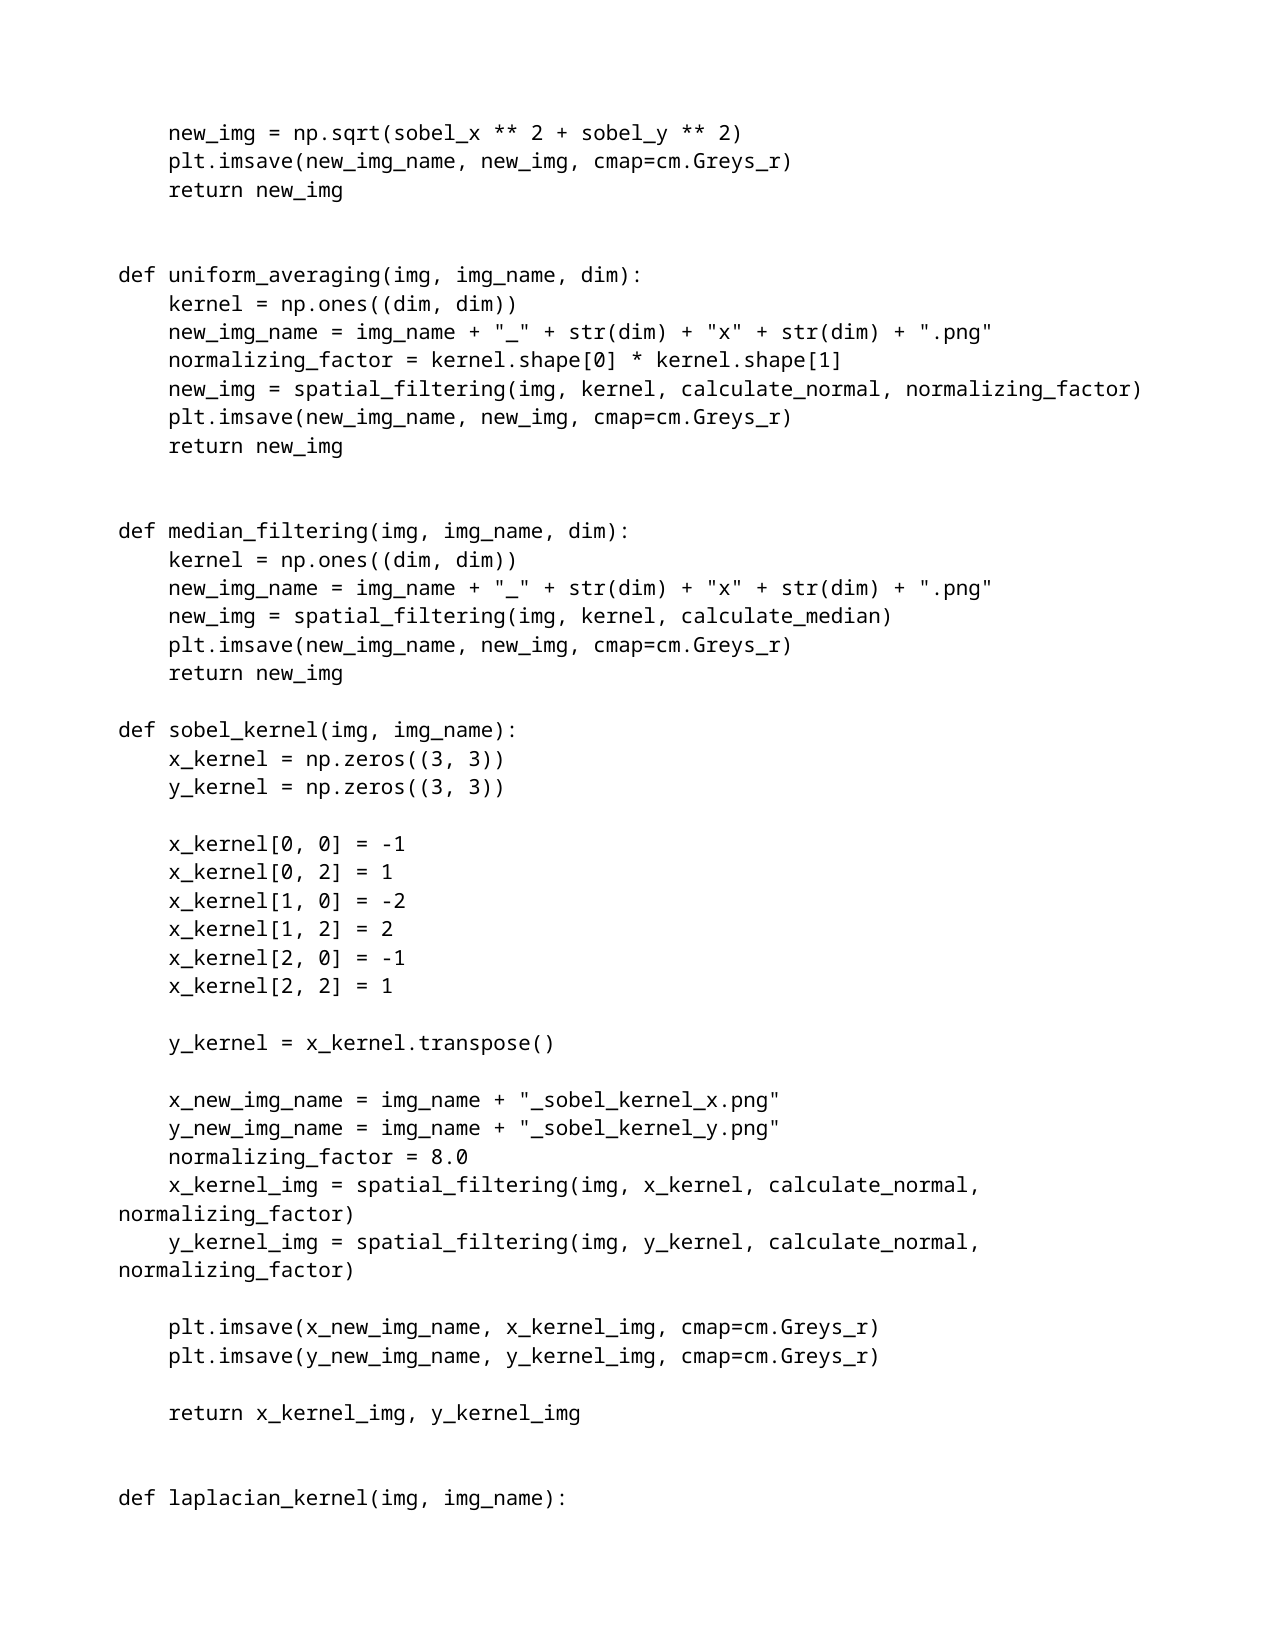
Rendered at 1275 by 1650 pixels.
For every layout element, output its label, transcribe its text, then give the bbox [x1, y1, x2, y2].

text plt.imsave(y_new_img_name, y_kernel_img, cmap=cm.Greys_r) [118, 1341, 1157, 1369]
text y_kernel = np.zeros((3, 3)) [118, 772, 1157, 801]
text def uniform_averaging(img, img_name, dim): [118, 260, 1157, 289]
text x_kernel = np.zeros((3, 3)) [118, 744, 1157, 772]
text x_kernel[1, 0] = -2 [118, 886, 1157, 914]
text return new_img [118, 431, 1157, 459]
text plt.imsave(x_new_img_name, x_kernel_img, cmap=cm.Greys_r) [118, 1312, 1157, 1341]
text kernel = np.ones((dim, dim)) [118, 289, 1157, 317]
text kernel = np.ones((dim, dim)) [118, 545, 1157, 573]
text def median_filtering(img, img_name, dim): [118, 516, 1157, 545]
text x_kernel[1, 2] = 2 [118, 914, 1157, 943]
text normalizing_factor = kernel.shape[0] * kernel.shape[1] [118, 346, 1157, 374]
text x_new_img_name = img_name + "_sobel_kernel_x.png" [118, 1085, 1157, 1113]
text new_img = spatial_filtering(img, kernel, calculate_median) [118, 602, 1157, 630]
text return new_img [118, 175, 1157, 203]
text return x_kernel_img, y_kernel_img [118, 1398, 1157, 1426]
text y_kernel = x_kernel.transpose() [118, 1028, 1157, 1057]
text new_img = np.sqrt(sobel_x ** 2 + sobel_y ** 2) [118, 118, 1157, 147]
text def laplacian_kernel(img, img_name): [118, 1483, 1157, 1512]
text plt.imsave(new_img_name, new_img, cmap=cm.Greys_r) [118, 630, 1157, 658]
text x_kernel[2, 0] = -1 [118, 943, 1157, 971]
text new_img = spatial_filtering(img, kernel, calculate_normal, normalizing_factor) [118, 374, 1157, 402]
text x_kernel_img = spatial_filtering(img, x_kernel, calculate_normal, normalizing_factor) [118, 1170, 1157, 1227]
text y_new_img_name = img_name + "_sobel_kernel_y.png" [118, 1113, 1157, 1142]
text y_kernel_img = spatial_filtering(img, y_kernel, calculate_normal, normalizing_factor) [118, 1227, 1157, 1284]
text normalizing_factor = 8.0 [118, 1142, 1157, 1170]
text return new_img [118, 658, 1157, 687]
text new_img_name = img_name + "_" + str(dim) + "x" + str(dim) + ".png" [118, 573, 1157, 602]
text x_kernel[0, 0] = -1 [118, 829, 1157, 857]
text plt.imsave(new_img_name, new_img, cmap=cm.Greys_r) [118, 402, 1157, 431]
text def sobel_kernel(img, img_name): [118, 715, 1157, 744]
text x_kernel[2, 2] = 1 [118, 971, 1157, 1000]
text x_kernel[0, 2] = 1 [118, 857, 1157, 886]
text plt.imsave(new_img_name, new_img, cmap=cm.Greys_r) [118, 147, 1157, 175]
text new_img_name = img_name + "_" + str(dim) + "x" + str(dim) + ".png" [118, 317, 1157, 346]
